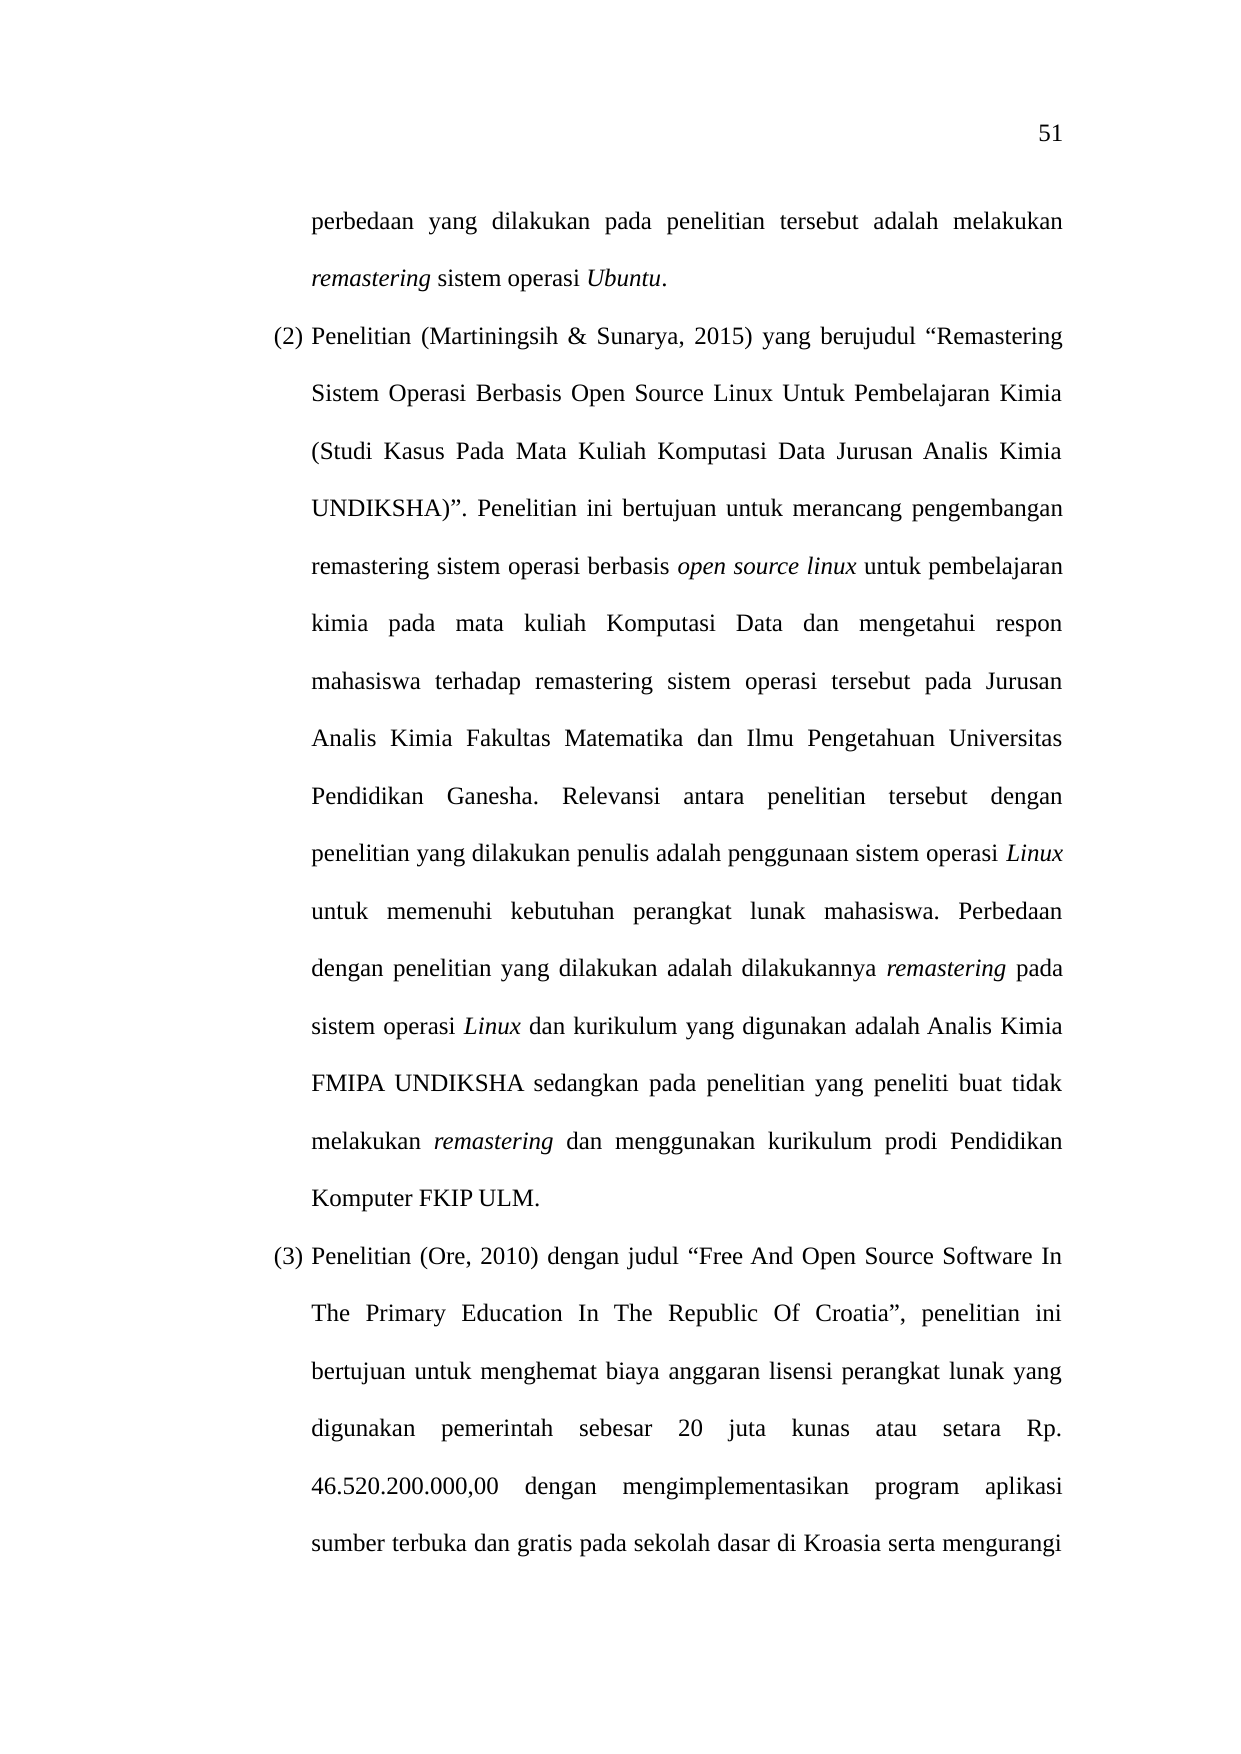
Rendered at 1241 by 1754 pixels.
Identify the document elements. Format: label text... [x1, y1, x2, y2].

list Penelitian (Ore, 2010) dengan judul “Free And Open Source Software In The Primary Education In The Republic Of Croatia”, penelitian ini bertujuan untuk menghemat biaya anggaran lisensi perangkat lunak yang digunakan pemerintah sebesar 20 juta kunas atau setara Rp. 46.520.200.000,00 dengan mengimplementasikan program aplikasi sumber terbuka dan gratis pada sekolah dasar di Kroasia serta mengurangi [274, 1241, 1063, 1557]
list Penelitian (Martiningsih & Sunarya, 2015)⁠ yang berujudul “Remastering Sistem Operasi Berbasis Open Source Linux Untuk Pembelajaran Kimia (Studi Kasus Pada Mata Kuliah Komputasi Data Jurusan Analis Kimia UNDIKSHA)”. Penelitian ini bertujuan untuk merancang pengembangan remastering sistem operasi berbasis open source linux untuk pembelajaran kimia pada mata kuliah Komputasi Data dan mengetahui respon mahasiswa terhadap remastering sistem operasi tersebut pada Jurusan Analis Kimia Fakultas Matematika dan Ilmu Pengetahuan Universitas Pendidikan Ganesha. Relevansi antara penelitian tersebut dengan penelitian yang dilakukan penulis adalah penggunaan sistem operasi Linux untuk memenuhi kebutuhan perangkat lunak mahasiswa. Perbedaan dengan penelitian yang dilakukan adalah dilakukannya remastering pada sistem operasi Linux dan kurikulum yang digunakan adalah Analis Kimia FMIPA UNDIKSHA sedangkan pada penelitian yang peneliti buat tidak melakukan remastering dan menggunakan kurikulum prodi Pendidikan Komputer FKIP ULM. [274, 321, 1063, 1212]
list perbedaan yang dilakukan pada penelitian tersebut adalah melakukan remastering sistem operasi Ubuntu. [274, 206, 1063, 292]
